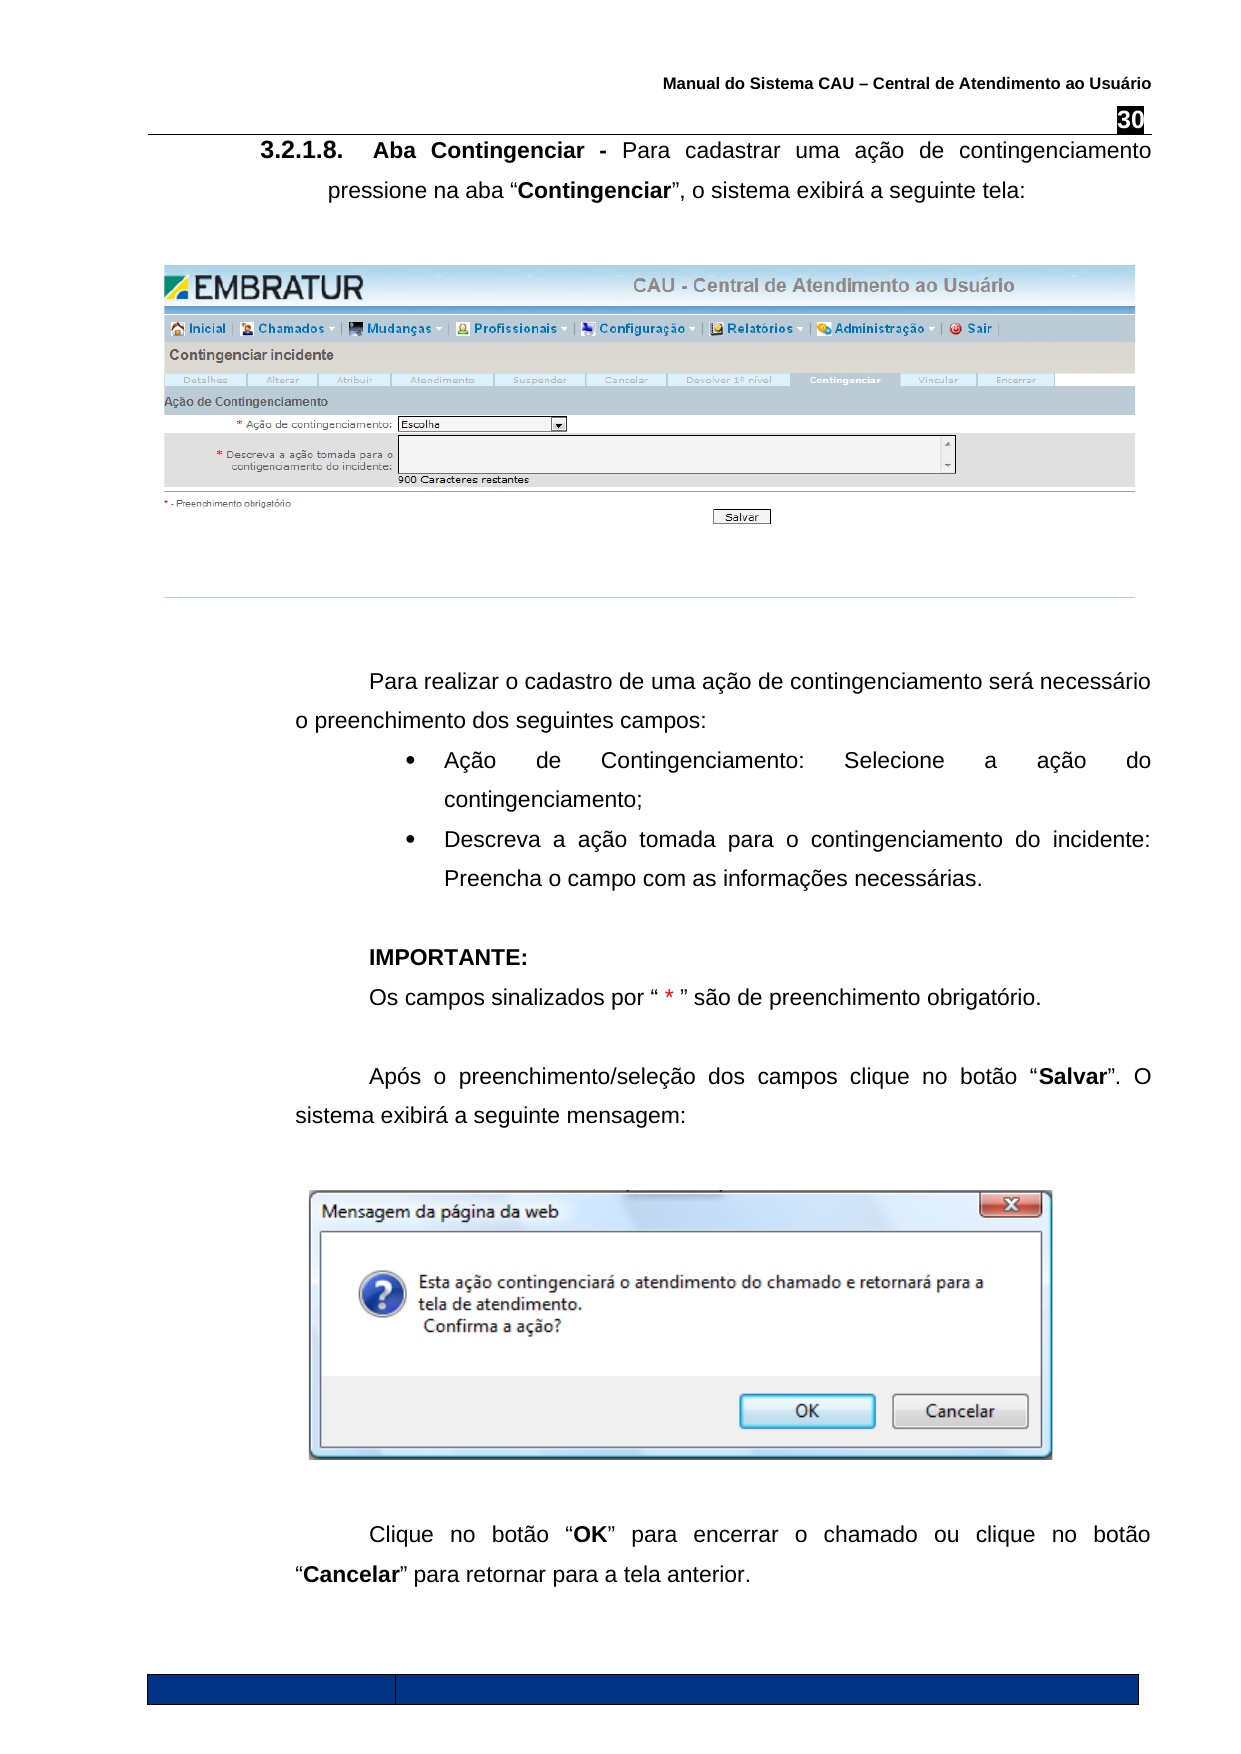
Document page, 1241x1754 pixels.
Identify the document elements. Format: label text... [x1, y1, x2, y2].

text Os campos sinalizados por “ * ” são de preenchimento obrigatório. [295, 984, 1152, 1010]
picture [164, 265, 1135, 607]
list Aba Contingenciar - Para cadastrar uma ação de contingenciamento pressione na aba “Contingenciar”, o sistema exibirá a seguinte tela: [260, 135, 1152, 203]
picture [308, 1190, 1053, 1460]
list Ação de Contingenciamento: Selecione a ação do contingenciamento; [406, 747, 1152, 813]
text IMPORTANTE: [295, 944, 1152, 971]
text Para realizar o cadastro de uma ação de contingenciamento será necessário o preenchimento dos seguintes campos: [295, 668, 1152, 734]
text Após o preenchimento/seleção dos campos clique no botão “Salvar”. O sistema exibirá a seguinte mensagem: [295, 1063, 1152, 1128]
list Descreva a ação tomada para o contingenciamento do incidente: Preencha o campo com as informações necessárias. [406, 826, 1152, 892]
text Clique no botão “OK” para encerrar o chamado ou clique no botão “Cancelar” para retornar para a tela anterior. [295, 1521, 1152, 1587]
